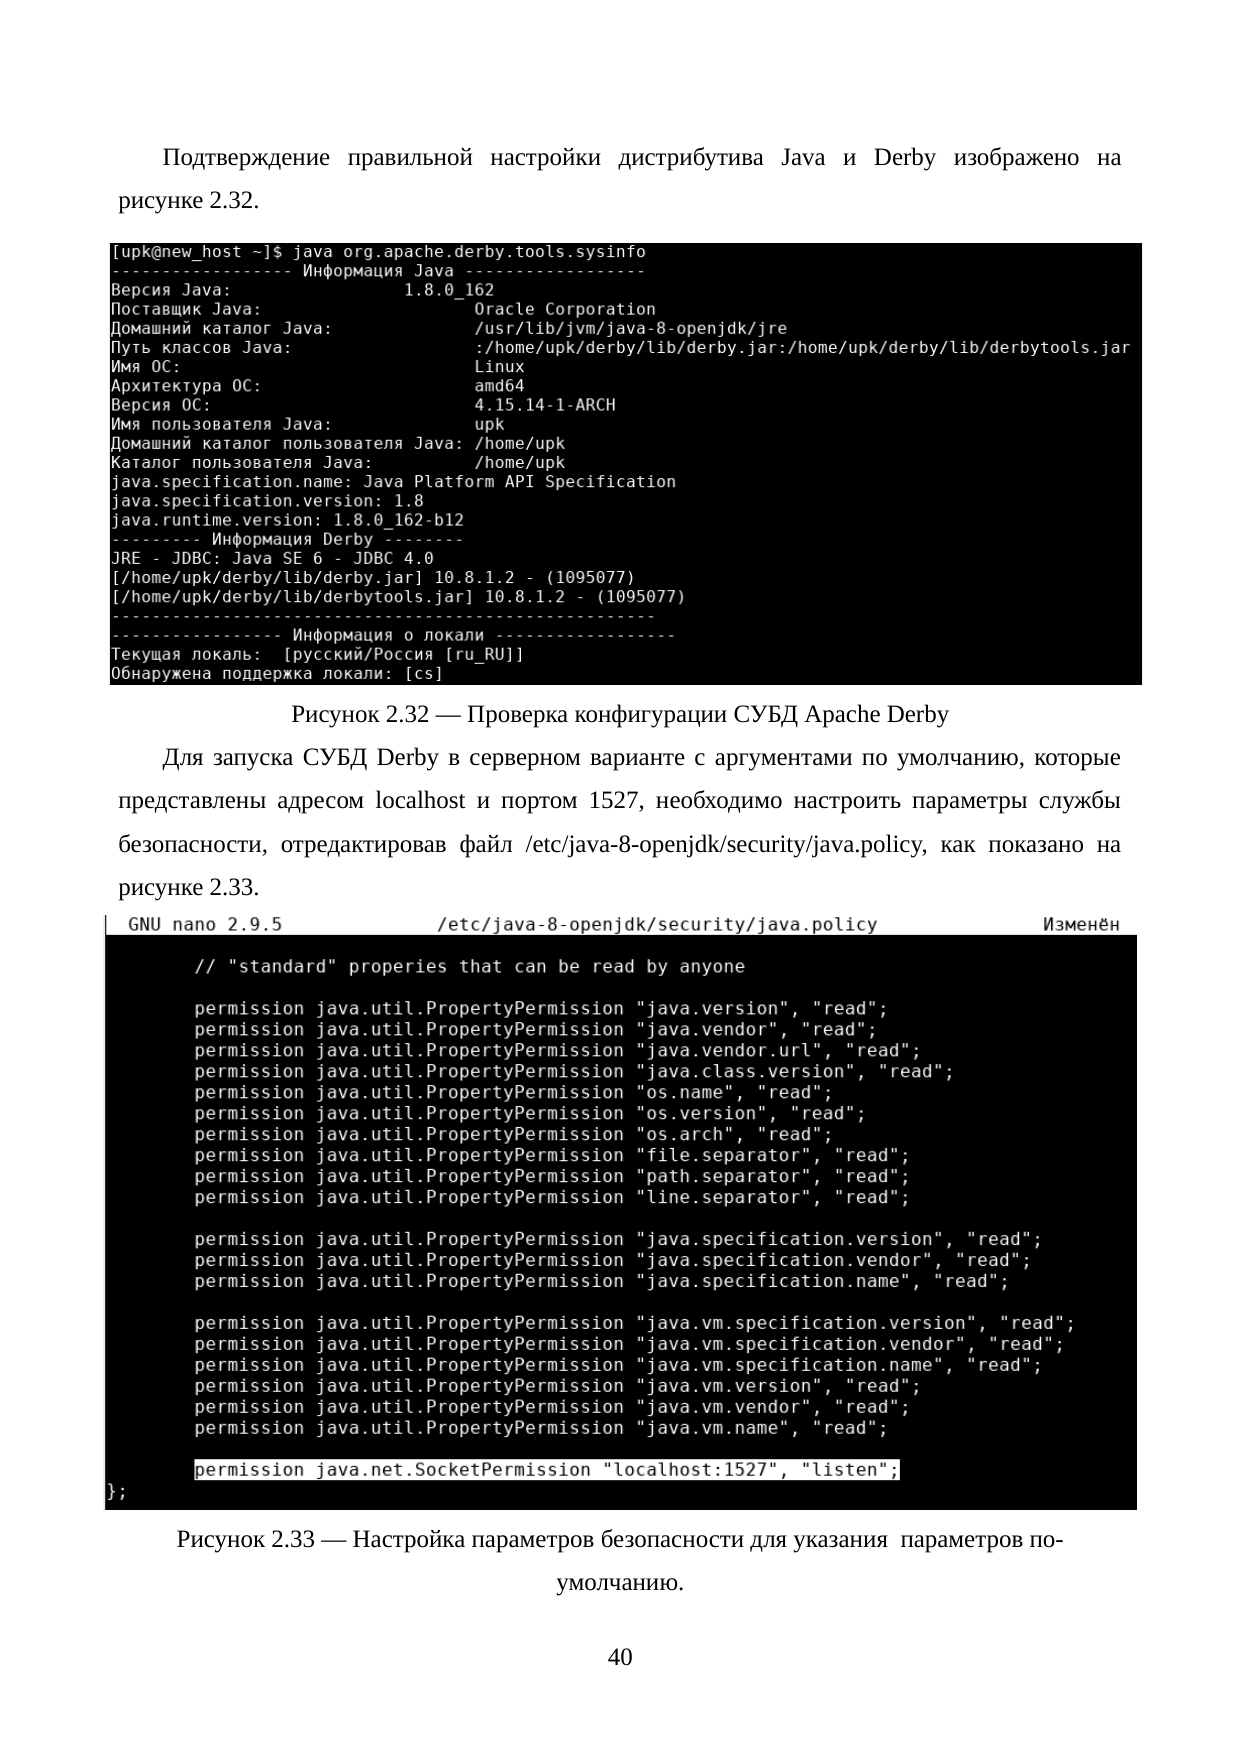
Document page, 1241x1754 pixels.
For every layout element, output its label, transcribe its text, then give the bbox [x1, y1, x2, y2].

text Для запуска СУБД Derby в серверном варианте с аргументами по умолчанию, которые представлены адресом localhost и портом 1527, необходимо настроить параметры службы безопасности, отредактировав файл /etc/java-8-openjdk/security/java.policy, как показано на рисунке 2.33. [118, 742, 1122, 901]
picture [108, 243, 1143, 685]
text Рисунок 2.33 — Настройка параметров безопасности для указания параметров по-умолчанию. [118, 1510, 1122, 1596]
picture [103, 915, 1137, 1510]
text Рисунок 2.32 — Проверка конфигурации СУБД Apache Derby [118, 685, 1122, 728]
text Подтверждение правильной настройки дистрибутива Java и Derby изображено на рисунке 2.32. [118, 142, 1122, 214]
text [118, 228, 1122, 243]
